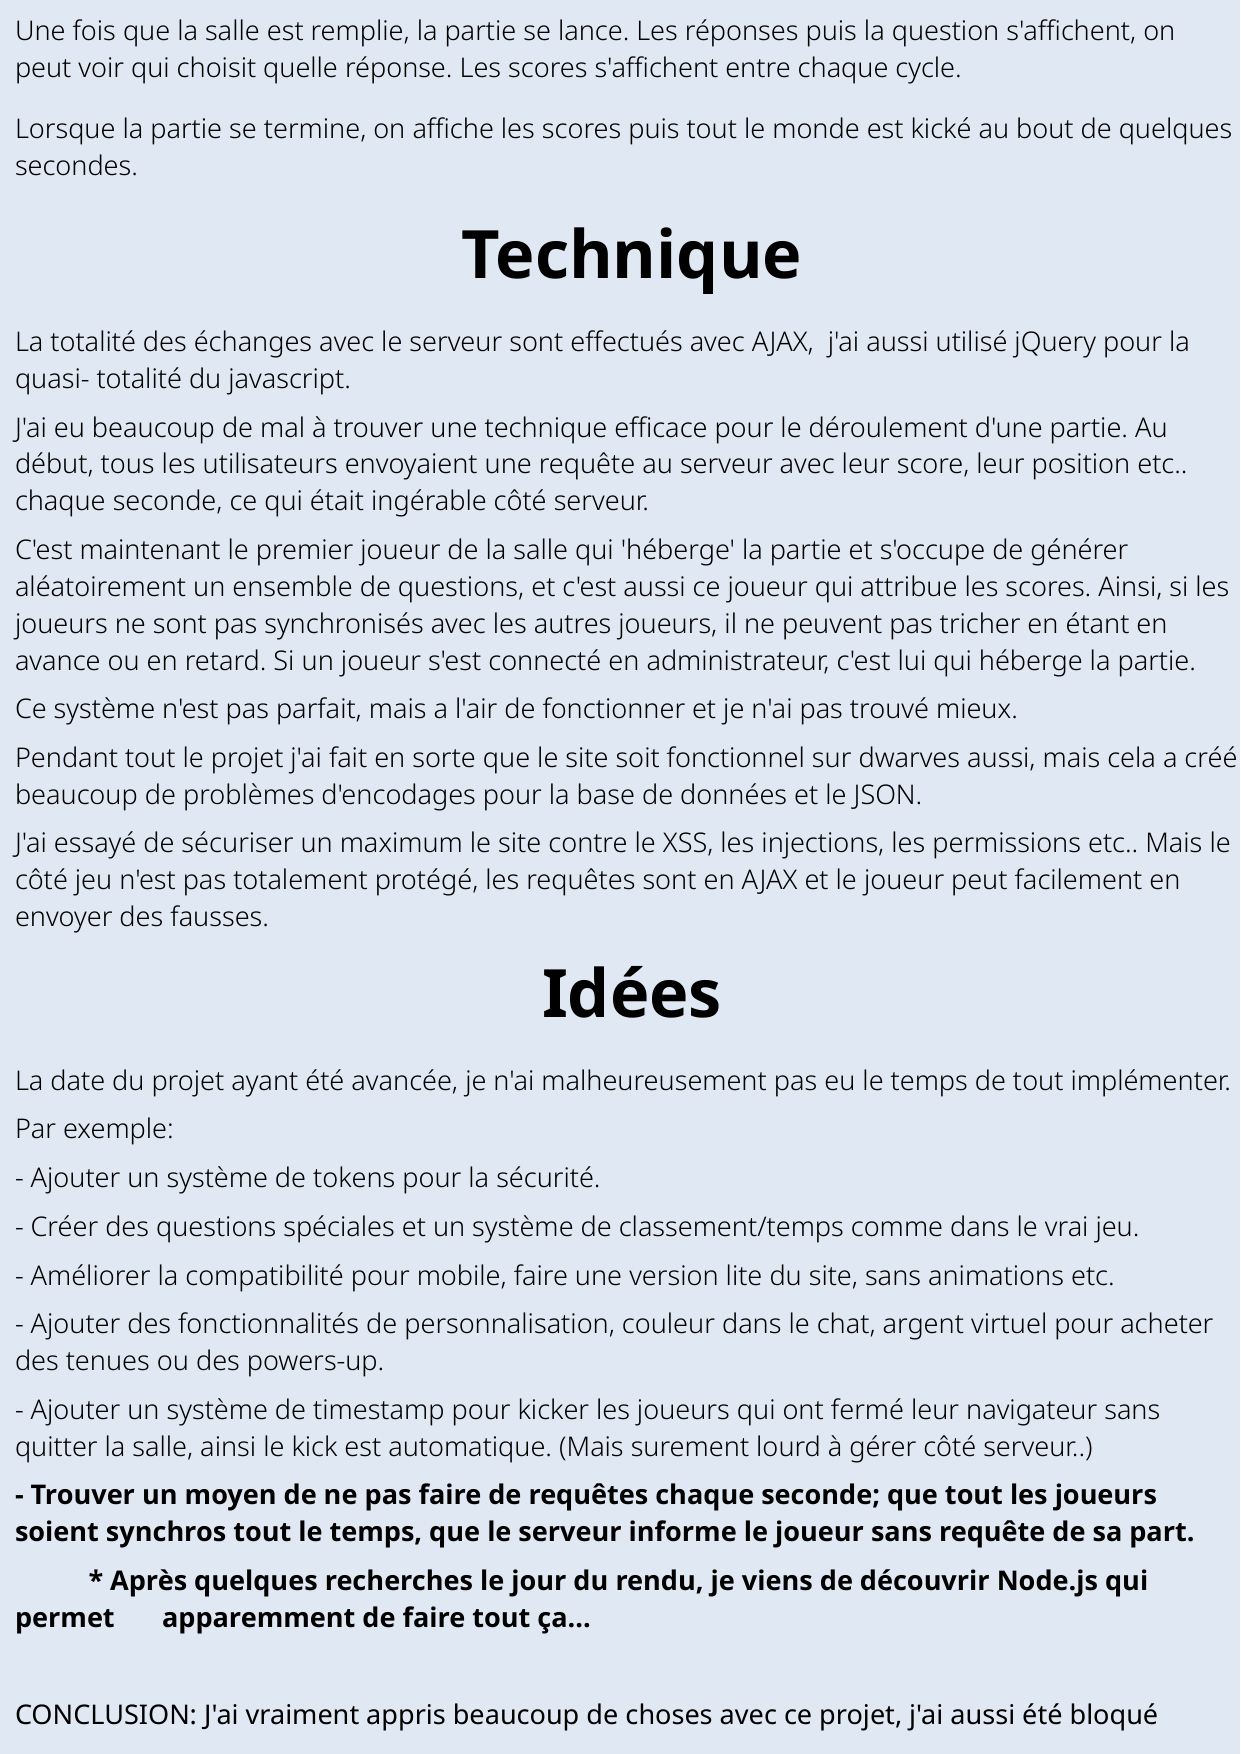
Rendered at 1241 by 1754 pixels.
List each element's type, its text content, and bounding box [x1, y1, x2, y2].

text Une fois que la salle est remplie, la partie se lance. Les réponses puis la question s'affichent, on peut voir qui choisit quelle réponse. Les scores s'affichent entre chaque cycle. [15, 12, 1240, 86]
text - Ajouter un système de tokens pour la sécurité. [15, 1159, 1240, 1196]
text J'ai essayé de sécuriser un maximum le site contre le XSS, les injections, les permissions etc.. Mais le côté jeu n'est pas totalement protégé, les requêtes sont en AJAX et le joueur peut facilement en envoyer des fausses. [15, 824, 1240, 934]
text Lorsque la partie se termine, on affiche les scores puis tout le monde est kické au bout de quelques secondes. [15, 110, 1240, 183]
text J'ai eu beaucoup de mal à trouver une technique efficace pour le déroulement d'une partie. Au début, tous les utilisateurs envoyaient une requête au serveur avec leur score, leur position etc.. chaque seconde, ce qui était ingérable côté serveur. [15, 408, 1240, 519]
text Par exemple: [15, 1110, 1240, 1147]
text Ce système n'est pas parfait, mais a l'air de fonctionner et je n'ai pas trouvé mieux. [15, 690, 1240, 727]
text * Après quelques recherches le jour du rendu, je viens de découvrir Node.js qui permet apparemment de faire tout ça... [15, 1561, 1240, 1635]
text - Ajouter un système de timestamp pour kicker les joueurs qui ont fermé leur navigateur sans quitter la salle, ainsi le kick est automatique. (Mais surement lourd à gérer côté serveur..) [15, 1390, 1240, 1464]
subtitle Technique [24, 208, 1240, 298]
text Pendant tout le projet j'ai fait en sorte que le site soit fonctionnel sur dwarves aussi, mais cela a créé beaucoup de problèmes d'encodages pour la base de données et le JSON. [15, 738, 1240, 812]
text CONCLUSION: J'ai vraiment appris beaucoup de choses avec ce projet, j'ai aussi été bloqué [15, 1695, 1240, 1732]
text C'est maintenant le premier joueur de la salle qui 'héberge' la partie et s'occupe de générer aléatoirement un ensemble de questions, et c'est aussi ce joueur qui attribue les scores. Ainsi, si les joueurs ne sont pas synchronisés avec les autres joueurs, il ne peuvent pas tricher en étant en avance ou en retard. Si un joueur s'est connecté en administrateur, c'est lui qui héberge la partie. [15, 531, 1240, 678]
text - Trouver un moyen de ne pas faire de requêtes chaque seconde; que tout les joueurs soient synchros tout le temps, que le serveur informe le joueur sans requête de sa part. [15, 1476, 1240, 1549]
text - Ajouter des fonctionnalités de personnalisation, couleur dans le chat, argent virtuel pour acheter des tenues ou des powers-up. [15, 1304, 1240, 1378]
text - Améliorer la compatibilité pour mobile, faire une version lite du site, sans animations etc. [15, 1256, 1240, 1293]
subtitle Idées [24, 946, 1240, 1037]
text La totalité des échanges avec le serveur sont effectués avec AJAX, j'ai aussi utilisé jQuery pour la quasi- totalité du javascript. [15, 323, 1240, 396]
text La date du projet ayant été avancée, je n'ai malheureusement pas eu le temps de tout implémenter. [15, 1061, 1240, 1098]
text - Créer des questions spéciales et un système de classement/temps comme dans le vrai jeu. [15, 1207, 1240, 1244]
